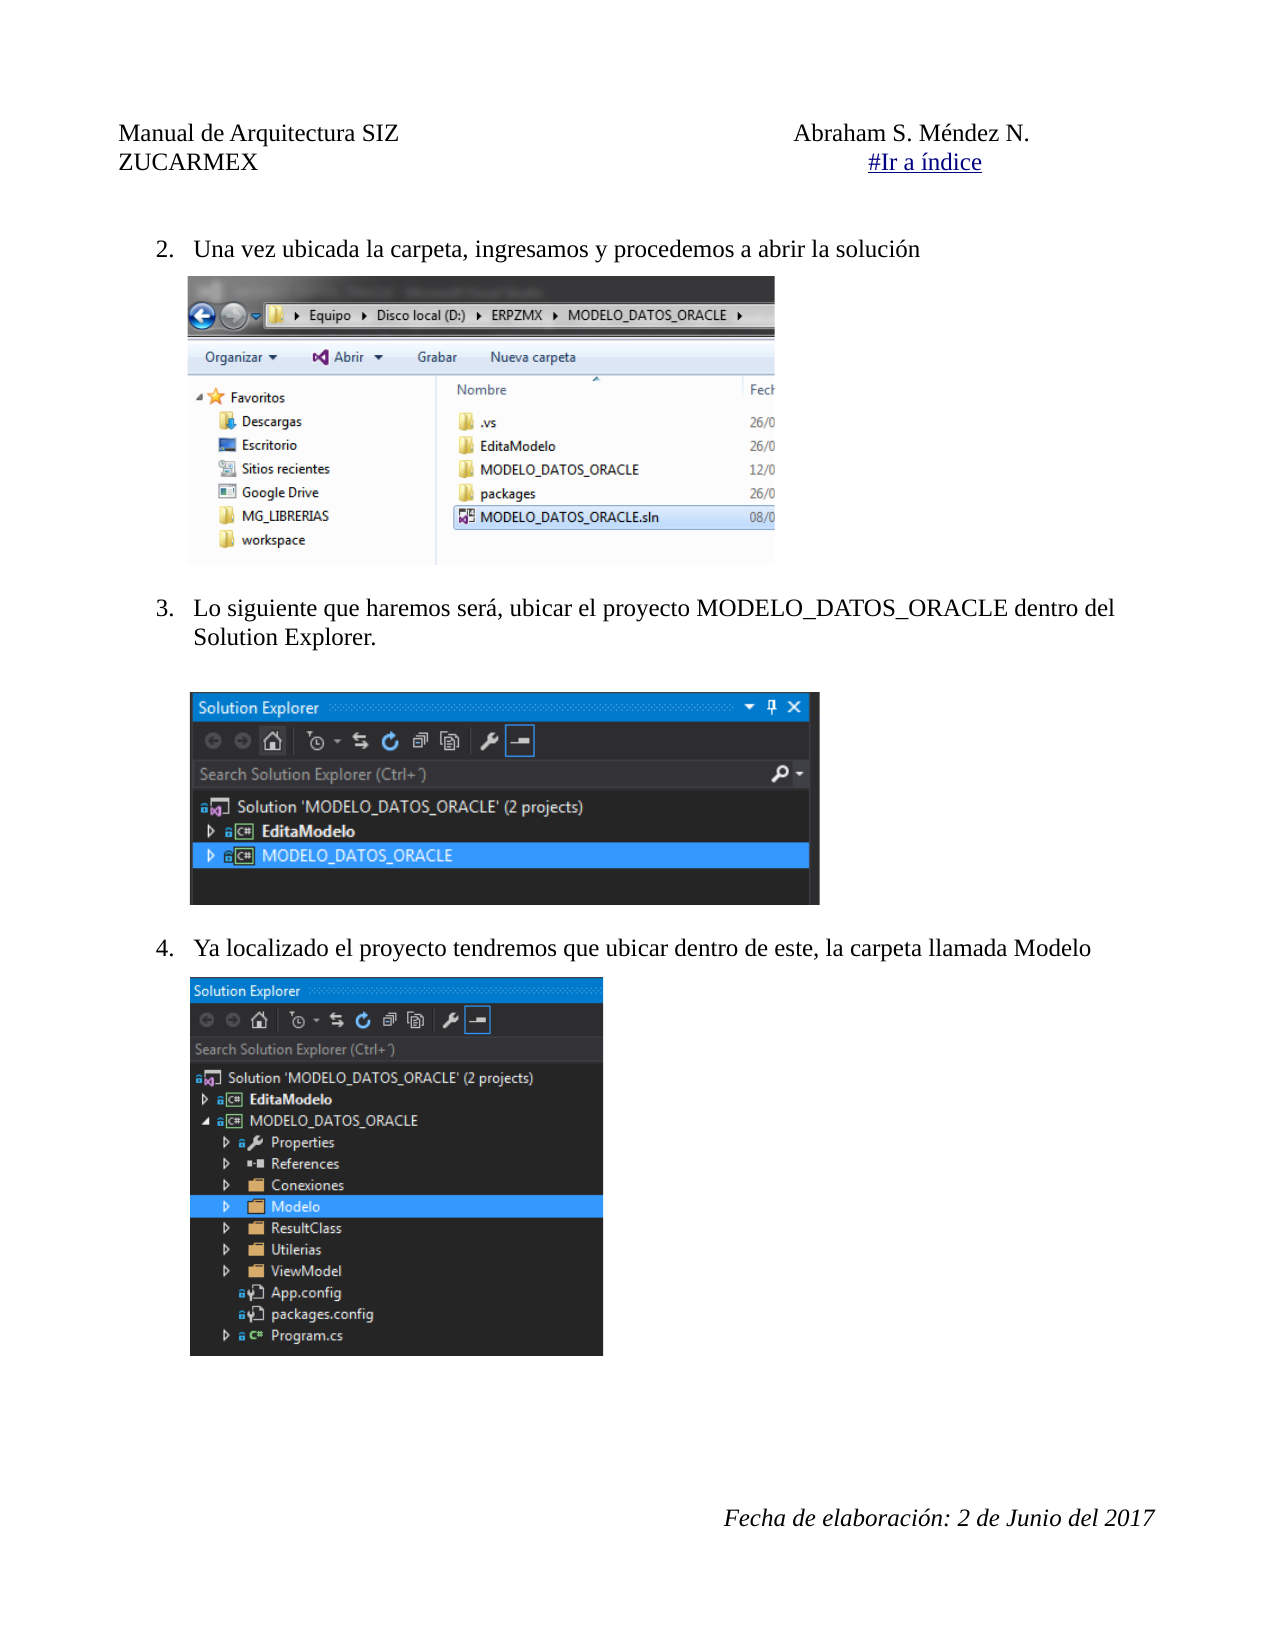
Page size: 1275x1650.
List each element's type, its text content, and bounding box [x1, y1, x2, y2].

list Una vez ubicada la carpeta, ingresamos y procedemos a abrir la solución [156, 234, 1157, 263]
list Ya localizado el proyecto tendremos que ubicar dentro de este, la carpeta llamada Modelo [156, 933, 1157, 962]
picture [189, 692, 820, 905]
picture [187, 276, 775, 565]
picture [190, 977, 604, 1356]
list Lo siguiente que haremos será, ubicar el proyecto MODELO_DATOS_ORACLE dentro del Solution Explorer. [156, 593, 1157, 651]
